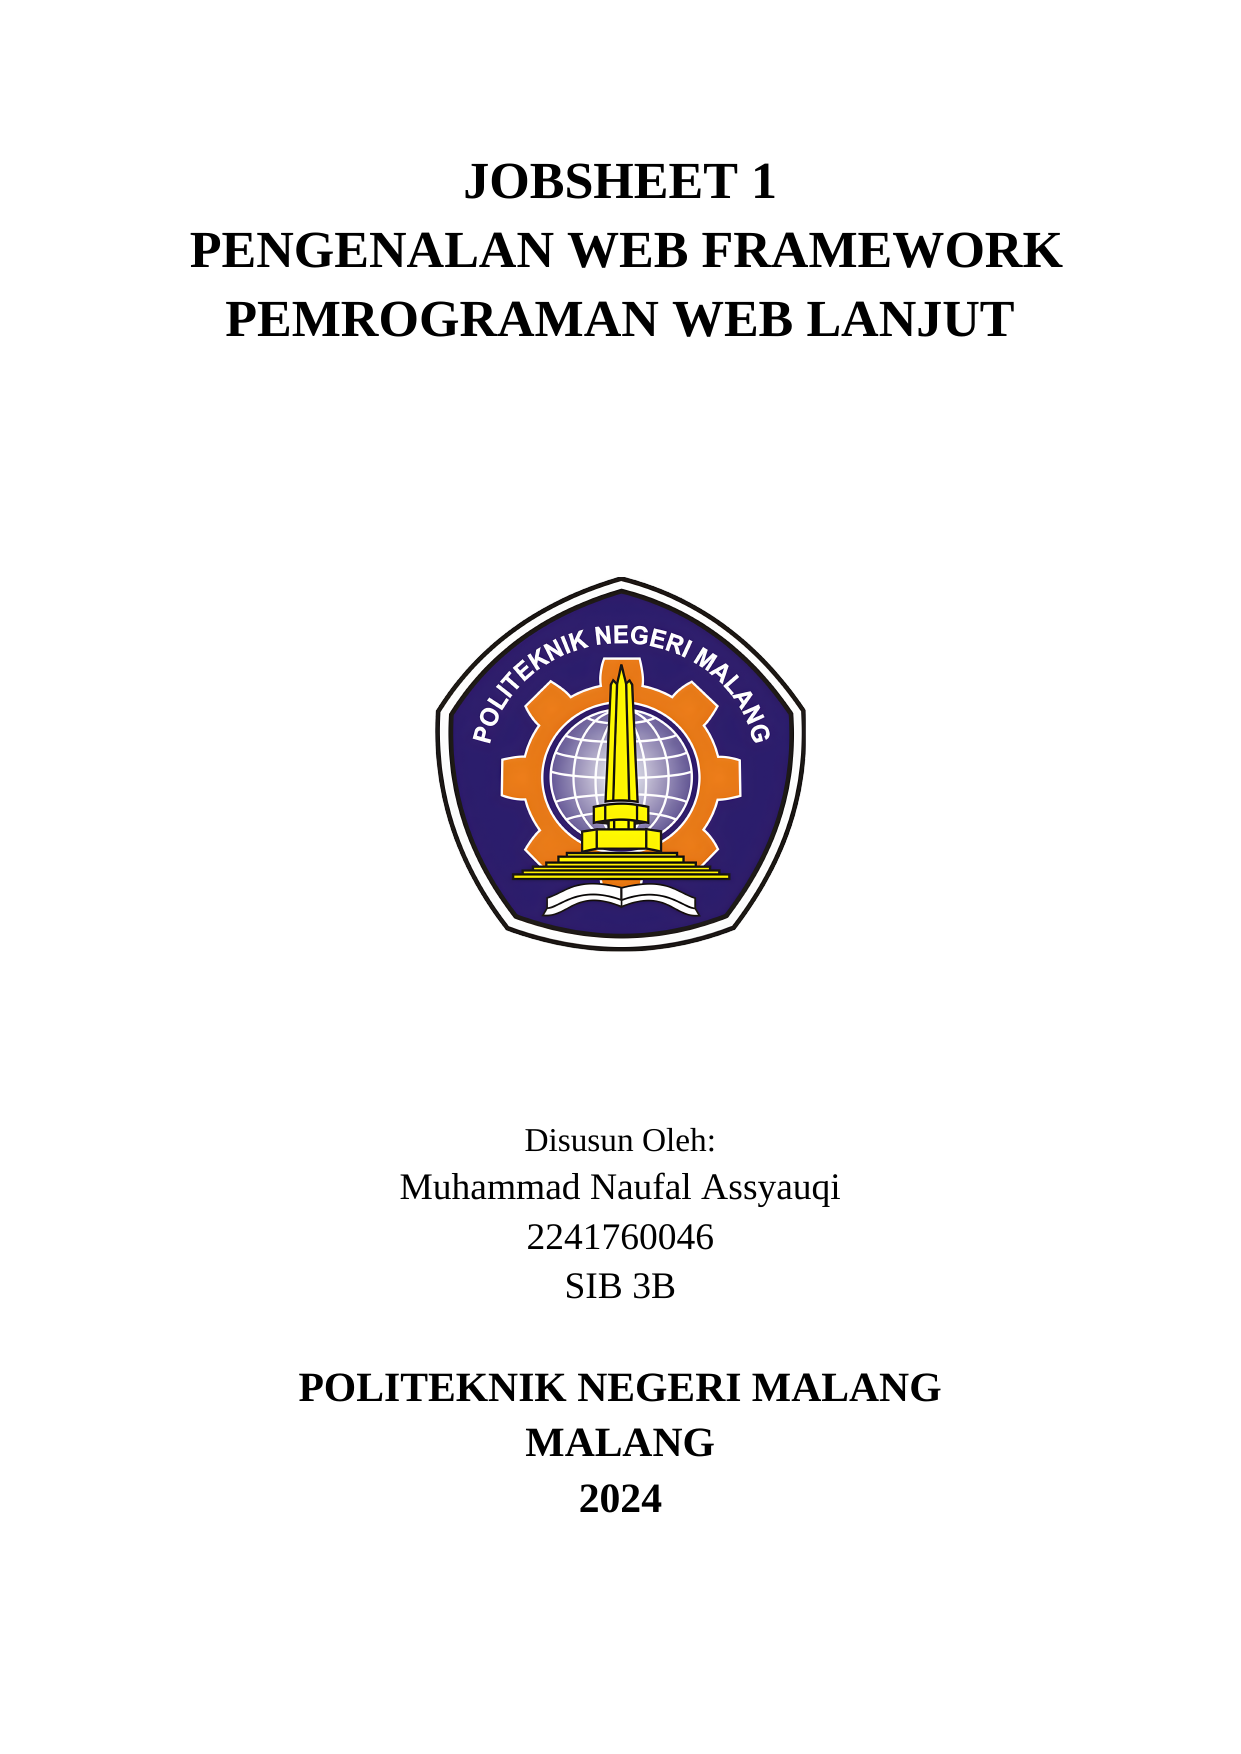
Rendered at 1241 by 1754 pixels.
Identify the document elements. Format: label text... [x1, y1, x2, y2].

text SIB 3B [150, 1264, 1090, 1307]
text PENGENALAN WEB FRAMEWORK [150, 219, 1090, 279]
text MALANG [150, 1418, 1090, 1466]
text 2241760046 [150, 1214, 1090, 1257]
text POLITEKNIK NEGERI MALANG [150, 1363, 1090, 1411]
text Disusun Oleh: [150, 1120, 1090, 1159]
text JOBSHEET 1 [150, 150, 1090, 210]
text 2024 [150, 1473, 1090, 1521]
text PEMROGRAMAN WEB LANJUT [150, 288, 1090, 348]
picture [433, 577, 808, 952]
text Muhammad Naufal Assyauqi [150, 1164, 1090, 1208]
